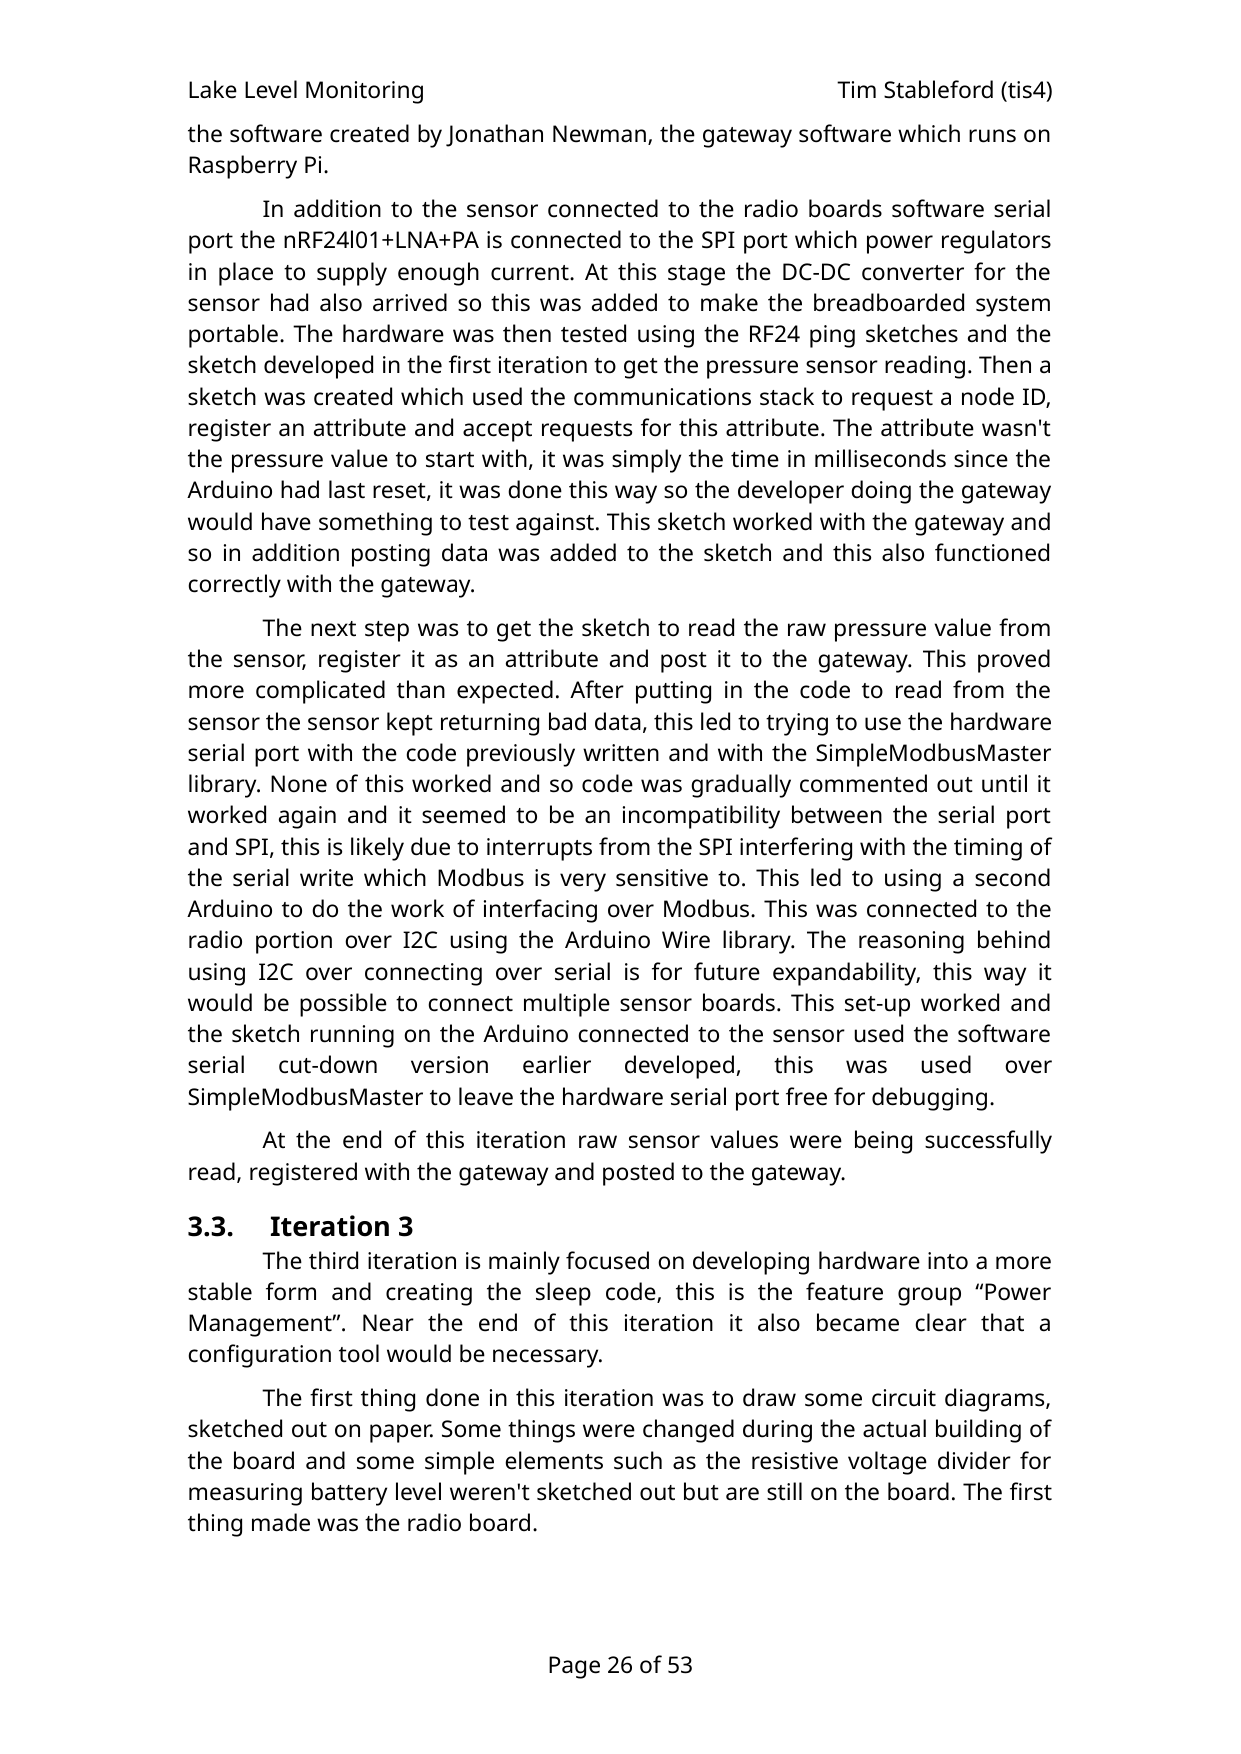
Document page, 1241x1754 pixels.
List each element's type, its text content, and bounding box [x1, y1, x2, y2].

text The third iteration is mainly focused on developing hardware into a more stable form and creating the sleep code, this is the feature group “Power Management”. Near the end of this iteration it also became clear that a configuration tool would be necessary. [187, 1244, 1053, 1369]
text At the end of this iteration raw sensor values were being successfully read, registered with the gateway and posted to the gateway. [187, 1124, 1053, 1187]
text The first thing done in this iteration was to draw some circuit diagrams, sketched out on paper. Some things were changed during the actual building of the board and some simple elements such as the resistive voltage divider for measuring battery level weren't sketched out but are still on the board. The first thing made was the radio board. [187, 1382, 1053, 1538]
text The next step was to get the sketch to read the raw pressure value from the sensor, register it as an attribute and post it to the gateway. This proved more complicated than expected. After putting in the code to read from the sensor the sensor kept returning bad data, this led to trying to use the hardware serial port with the code previously written and with the SimpleModbusMaster library. None of this worked and so code was gradually commented out until it worked again and it seemed to be an incompatibility between the serial port and SPI, this is likely due to interrupts from the SPI interfering with the timing of the serial write which Modbus is very sensitive to. This led to using a second Arduino to do the work of interfacing over Modbus. This was connected to the radio portion over I2C using the Arduino Wire library. The reasoning behind using I2C over connecting over serial is for future expandability, this way it would be possible to connect multiple sensor boards. This set-up worked and the sketch running on the Arduino connected to the sensor used the software serial cut-down version earlier developed, this was used over SimpleModbusMaster to leave the hardware serial port free for debugging. [187, 612, 1053, 1112]
subtitle Iteration 3 [187, 1208, 1053, 1244]
text In addition to the sensor connected to the radio boards software serial port the nRF24l01+LNA+PA is connected to the SPI port which power regulators in place to supply enough current. At this stage the DC-DC converter for the sensor had also arrived so this was added to make the breadboarded system portable. The hardware was then tested using the RF24 ping sketches and the sketch developed in the first iteration to get the pressure sensor reading. Then a sketch was created which used the communications stack to request a node ID, register an attribute and accept requests for this attribute. The attribute wasn't the pressure value to start with, it was simply the time in milliseconds since the Arduino had last reset, it was done this way so the developer doing the gateway would have something to test against. This sketch worked with the gateway and so in addition posting data was added to the sketch and this also functioned correctly with the gateway. [187, 193, 1053, 599]
text the software created by Jonathan Newman, the gateway software which runs on Raspberry Pi. [187, 118, 1053, 181]
